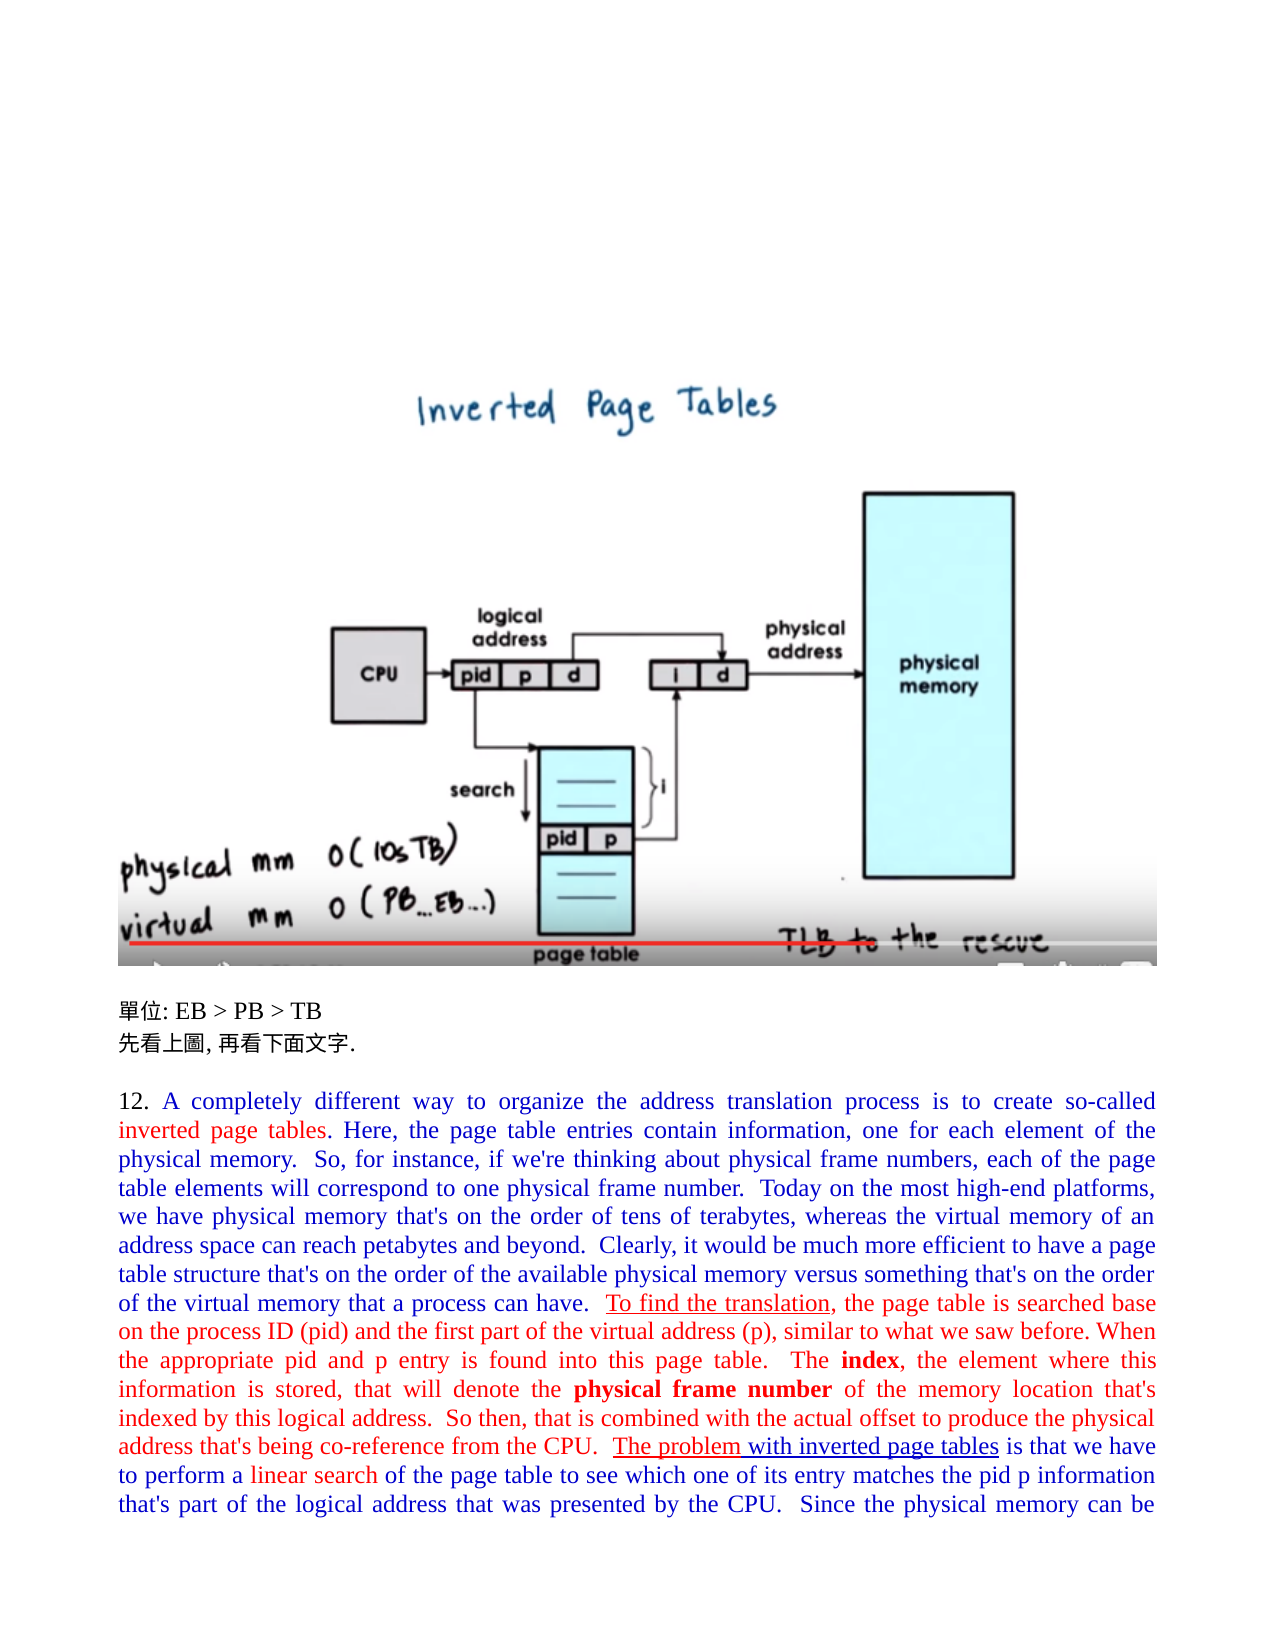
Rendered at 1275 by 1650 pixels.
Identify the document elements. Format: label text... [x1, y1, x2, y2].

text 單位: EB > PB > TB [118, 994, 1157, 1026]
text 12. A completely different way to organize the address translation process is to create so-called inverted page tables. Here, the page table entries contain information, one for each element of the physical memory. So, for instance, if we're thinking about physical frame numbers, each of the page table elements will correspond to one physical frame number. Today on the most high-end platforms, we have physical memory that's on the order of tens of terabytes, whereas the virtual memory of an address space can reach petabytes and beyond. Clearly, it would be much more efficient to have a page table structure that's on the order of the available physical memory versus something that's on the order of the virtual memory that a process can have. To find the translation, the page table is searched base on the process ID (pid) and the first part of the virtual address (p), similar to what we saw before. When the appropriate pid and p entry is found into this page table. The index, the element where this information is stored, that will denote the physical frame number of the memory location that's indexed by this logical address. So then, that is combined with the actual offset to produce the physical address that's being co-reference from the CPU. The problem with inverted page tables is that we have to perform a linear search of the page table to see which one of its entry matches the pid p information that's part of the logical address that was presented by the CPU. Since the physical memory can be [118, 1086, 1157, 1518]
picture [118, 376, 1157, 966]
text 先看上圖, 再看下面文字. [118, 1026, 1157, 1058]
